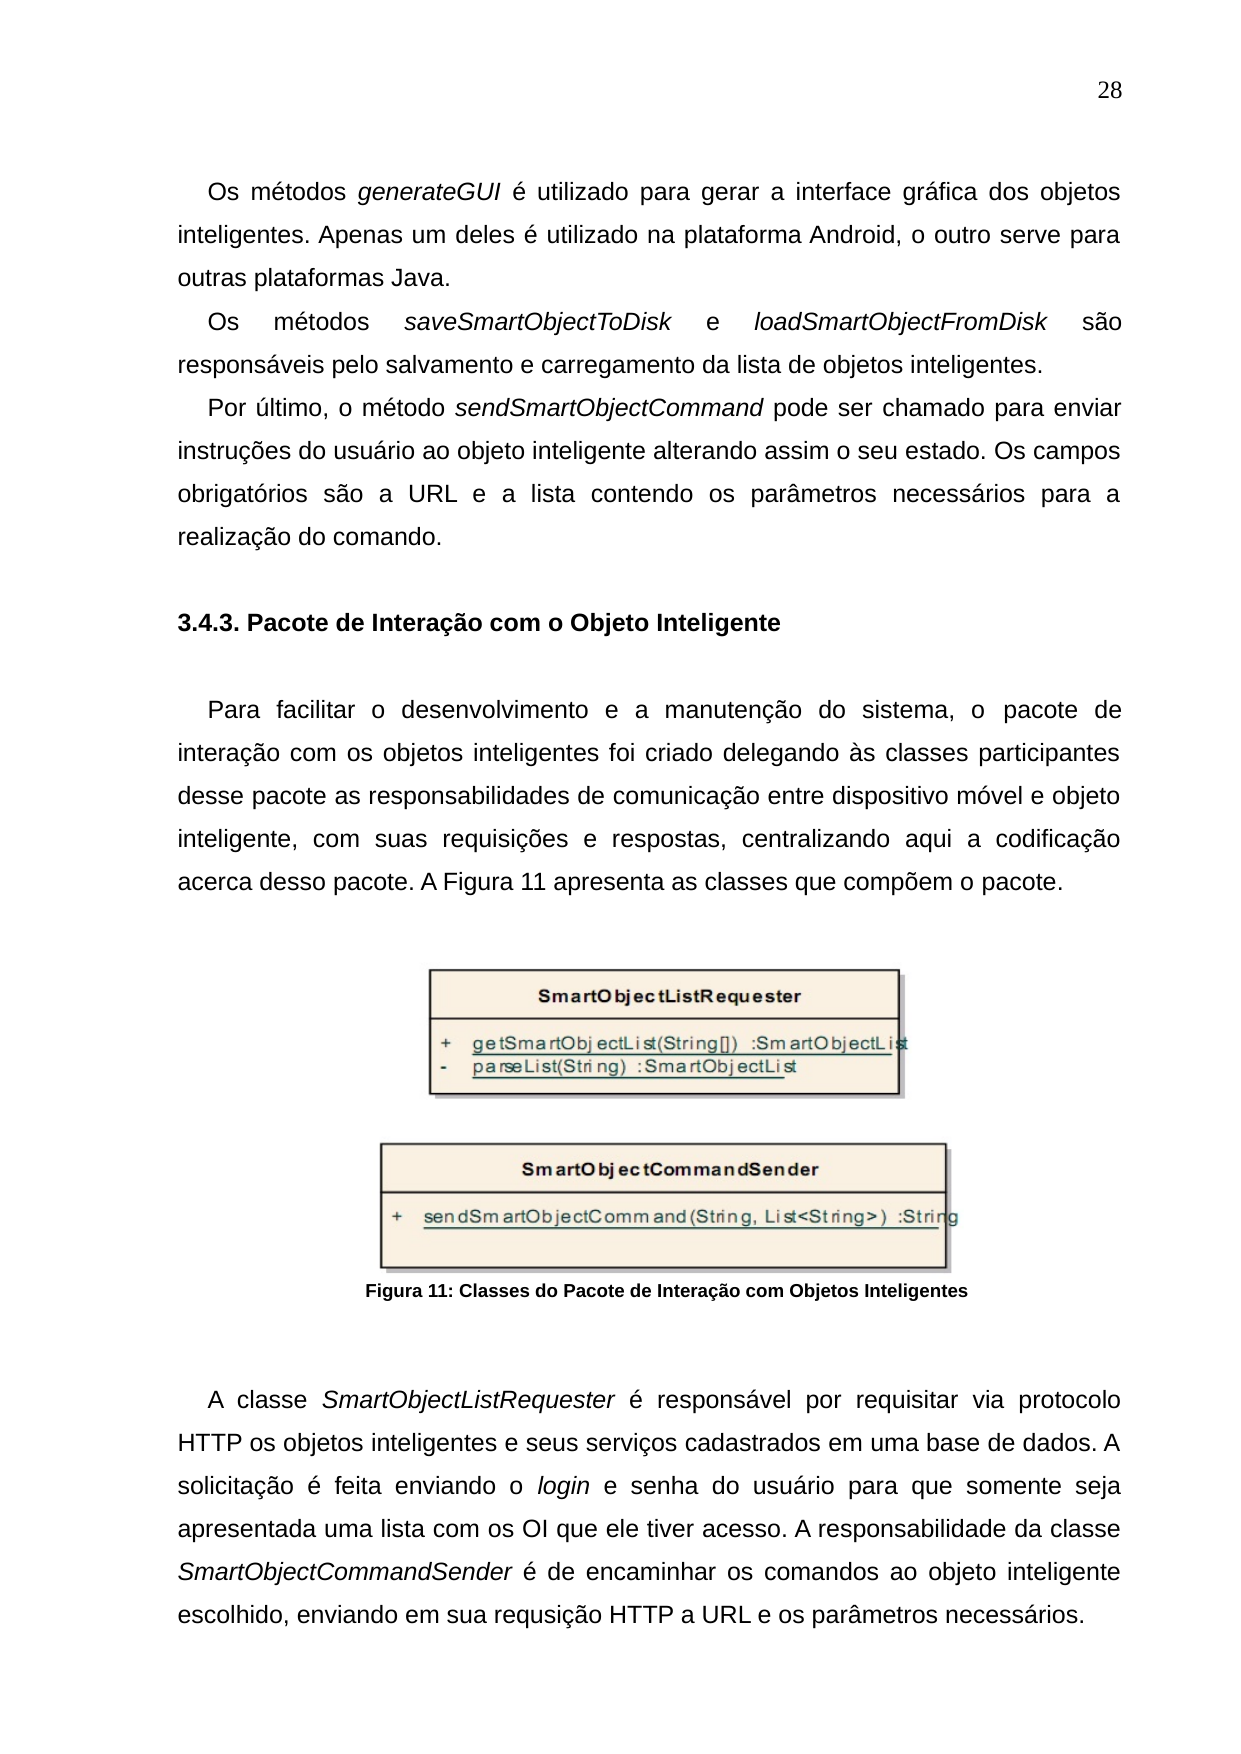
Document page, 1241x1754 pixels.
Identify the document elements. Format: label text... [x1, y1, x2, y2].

text Os métodos saveSmartObjectToDisk e loadSmartObjectFromDisk são responsáveis pelo salvamento e carregamento da lista de objetos inteligentes. [177, 307, 1122, 378]
text Para facilitar o desenvolvimento e a manutenção do sistema, o pacote de interação com os objetos inteligentes foi criado delegando às classes participantes desse pacote as responsabilidades de comunicação entre dispositivo móvel e objeto inteligente, com suas requisições e respostas, centralizando aqui a codificação acerca desso pacote. A Figura 11 apresenta as classes que compõem o pacote. [177, 695, 1122, 896]
text Os métodos generateGUI é utilizado para gerar a interface gráfica dos objetos inteligentes. Apenas um deles é utilizado na plataforma Android, o outro serve para outras plataformas Java. [177, 177, 1122, 292]
text Por último, o método sendSmartObjectCommand pode ser chamado para enviar instruções do usuário ao objeto inteligente alterando assim o seu estado. Os campos obrigatórios são a URL e a lista contendo os parâmetros necessários para a realização do comando. [177, 393, 1122, 551]
list Pacote de Interação com o Objeto Inteligente [177, 608, 1122, 637]
text A classe SmartObjectListRequester é responsável por requisitar via protocolo HTTP os objetos inteligentes e seus serviços cadastrados em uma base de dados. A solicitação é feita enviando o login e senha do usuário para que somente seja apresentada uma lista com os OI que ele tiver acesso. A responsabilidade da classe SmartObjectCommandSender é de encaminhar os comandos ao objeto inteligente escolhido, enviando em sua requsição HTTP a URL e os parâmetros necessários. [177, 1385, 1122, 1629]
picture [370, 953, 964, 1280]
text Figura 11: Classes do Pacote de Interação com Objetos Inteligentes [338, 953, 996, 1301]
